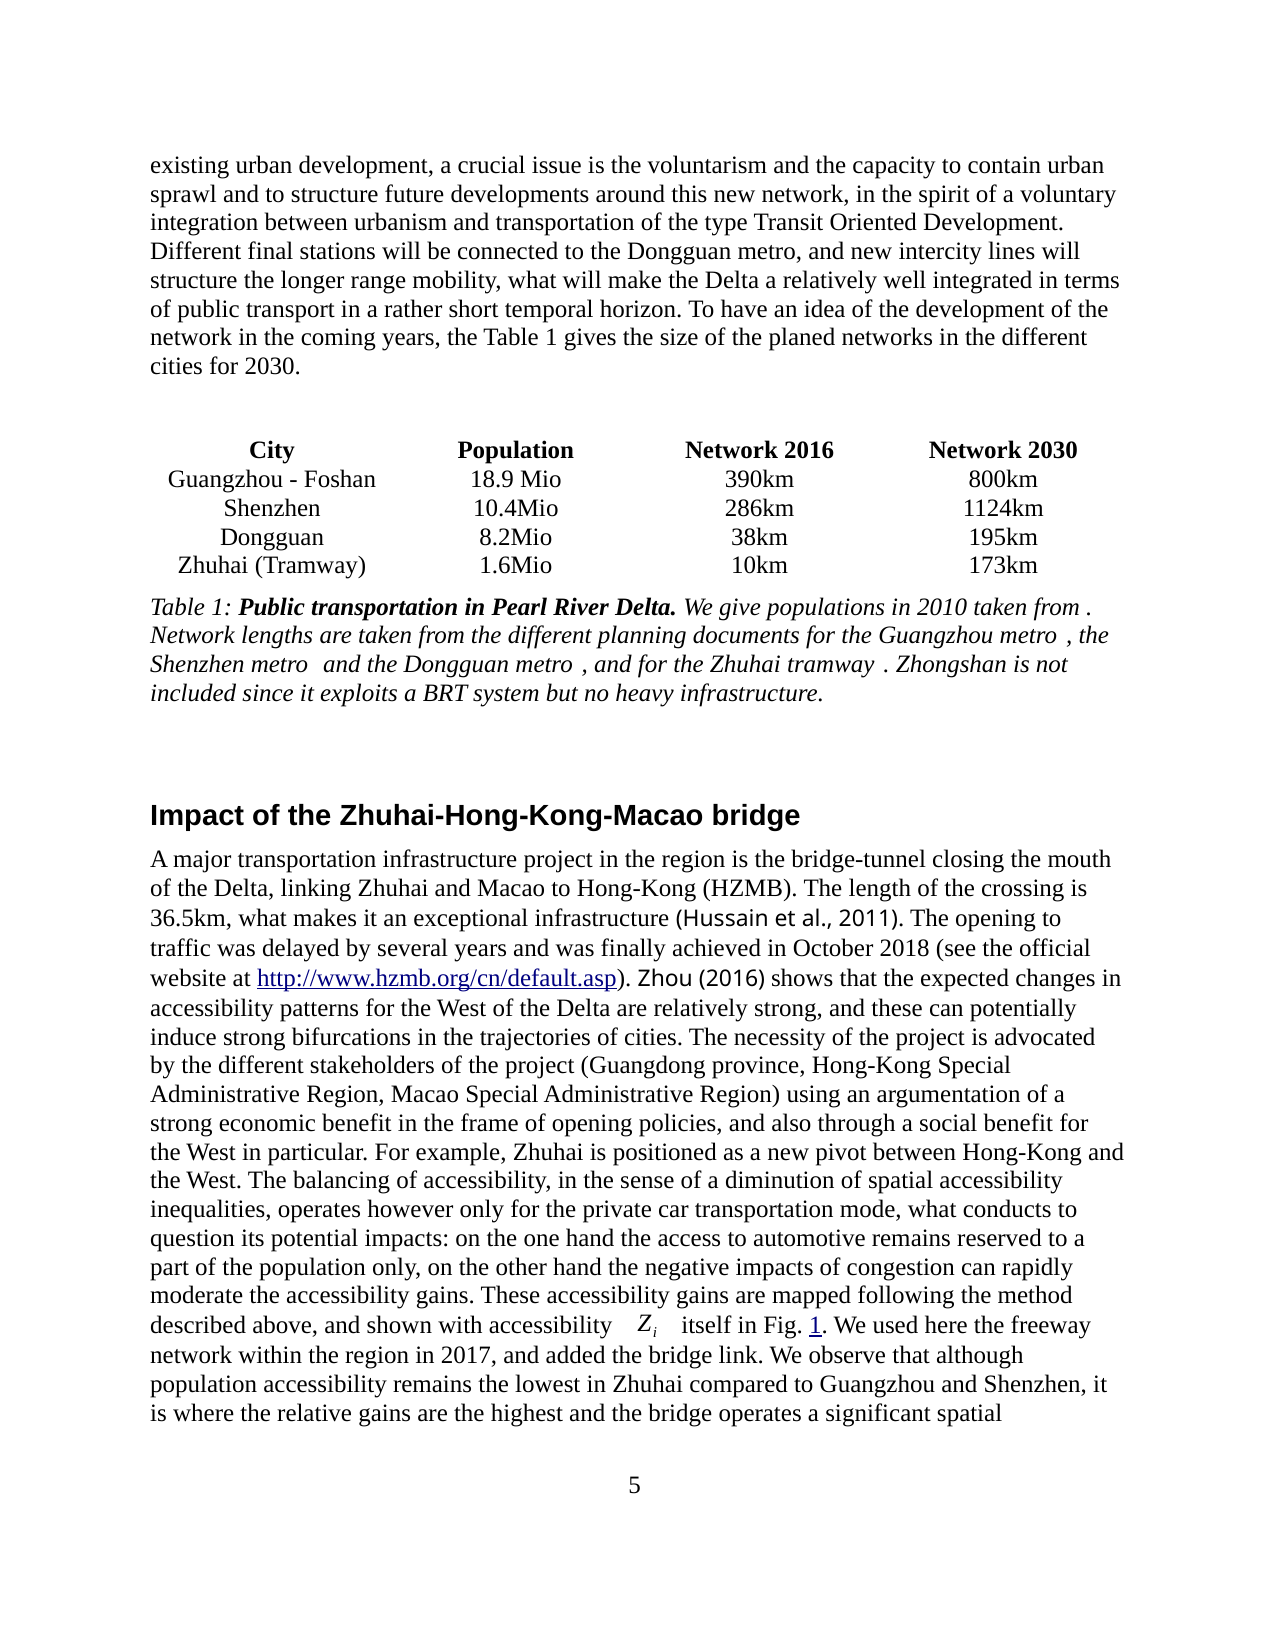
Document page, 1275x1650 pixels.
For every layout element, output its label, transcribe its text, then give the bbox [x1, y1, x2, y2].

table_cell Shenzhen [150, 493, 394, 522]
table_cell 10km [638, 551, 881, 579]
table_header City [150, 436, 394, 464]
table_cell Dongguan [150, 522, 394, 551]
table_header Population [394, 436, 637, 464]
table_cell Guangzhou - Foshan [150, 464, 394, 493]
table_cell Zhuhai (Tramway) [150, 551, 394, 579]
text Table 1: Public transportation in Pearl River Delta. We give populations in 2010 taken from . Network lengths are taken from the different planning documents for the Guangzhou metro , the Shenzhen metro and the Dongguan metro , and for the Zhuhai tramway . Zhongshan is not included since it exploits a BRT system but no heavy infrastructure. [150, 592, 1125, 707]
table_cell 800km [881, 464, 1125, 493]
table_header Network 2030 [881, 436, 1125, 464]
subtitle Impact of the Zhuhai-Hong-Kong-Macao bridge [150, 798, 1125, 832]
table_cell 1124km [881, 493, 1125, 522]
table_cell 195km [881, 522, 1125, 551]
table_cell 286km [638, 493, 881, 522]
table_cell 10.4Mio [394, 493, 637, 522]
table_cell 390km [638, 464, 881, 493]
table_cell 8.2Mio [394, 522, 637, 551]
table_cell 1.6Mio [394, 551, 637, 579]
table_cell 38km [638, 522, 881, 551]
table_cell 18.9 Mio [394, 464, 637, 493]
text A major transportation infrastructure project in the region is the bridge-tunnel closing the mouth of the Delta, linking Zhuhai and Macao to Hong-Kong (HZMB). The length of the crossing is 36.5km, what makes it an exceptional infrastructure (Hussain et al., 2011). The opening to traffic was delayed by several years and was finally achieved in October 2018 (see the official website at http://www.hzmb.org/cn/default.asp). Zhou (2016) shows that the expected changes in accessibility patterns for the West of the Delta are relatively strong, and these can potentially induce strong bifurcations in the trajectories of cities. The necessity of the project is advocated by the different stakeholders of the project (Guangdong province, Hong-Kong Special Administrative Region, Macao Special Administrative Region) using an argumentation of a strong economic benefit in the frame of opening policies, and also through a social benefit for the West in particular. For example, Zhuhai is positioned as a new pivot between Hong-Kong and the West. The balancing of accessibility, in the sense of a diminution of spatial accessibility inequalities, operates however only for the private car transportation mode, what conducts to question its potential impacts: on the one hand the access to automotive remains reserved to a part of the population only, on the other hand the negative impacts of congestion can rapidly moderate the accessibility gains. These accessibility gains are mapped following the method described above, and shown with accessibility itself in Fig. 1. We used here the freeway network within the region in 2017, and added the bridge link. We observe that although population accessibility remains the lowest in Zhuhai compared to Guangzhou and Shenzhen, it is where the relative gains are the highest and the bridge operates a significant spatial [150, 844, 1125, 1427]
table_cell 173km [881, 551, 1125, 579]
table_header Network 2016 [638, 436, 881, 464]
text existing urban development, a crucial issue is the voluntarism and the capacity to contain urban sprawl and to structure future developments around this new network, in the spirit of a voluntary integration between urbanism and transportation of the type Transit Oriented Development. Different final stations will be connected to the Dongguan metro, and new intercity lines will structure the longer range mobility, what will make the Delta a relatively well integrated in terms of public transport in a rather short temporal horizon. To have an idea of the development of the network in the coming years, the Table 1 gives the size of the planed networks in the different cities for 2030. [150, 150, 1125, 380]
